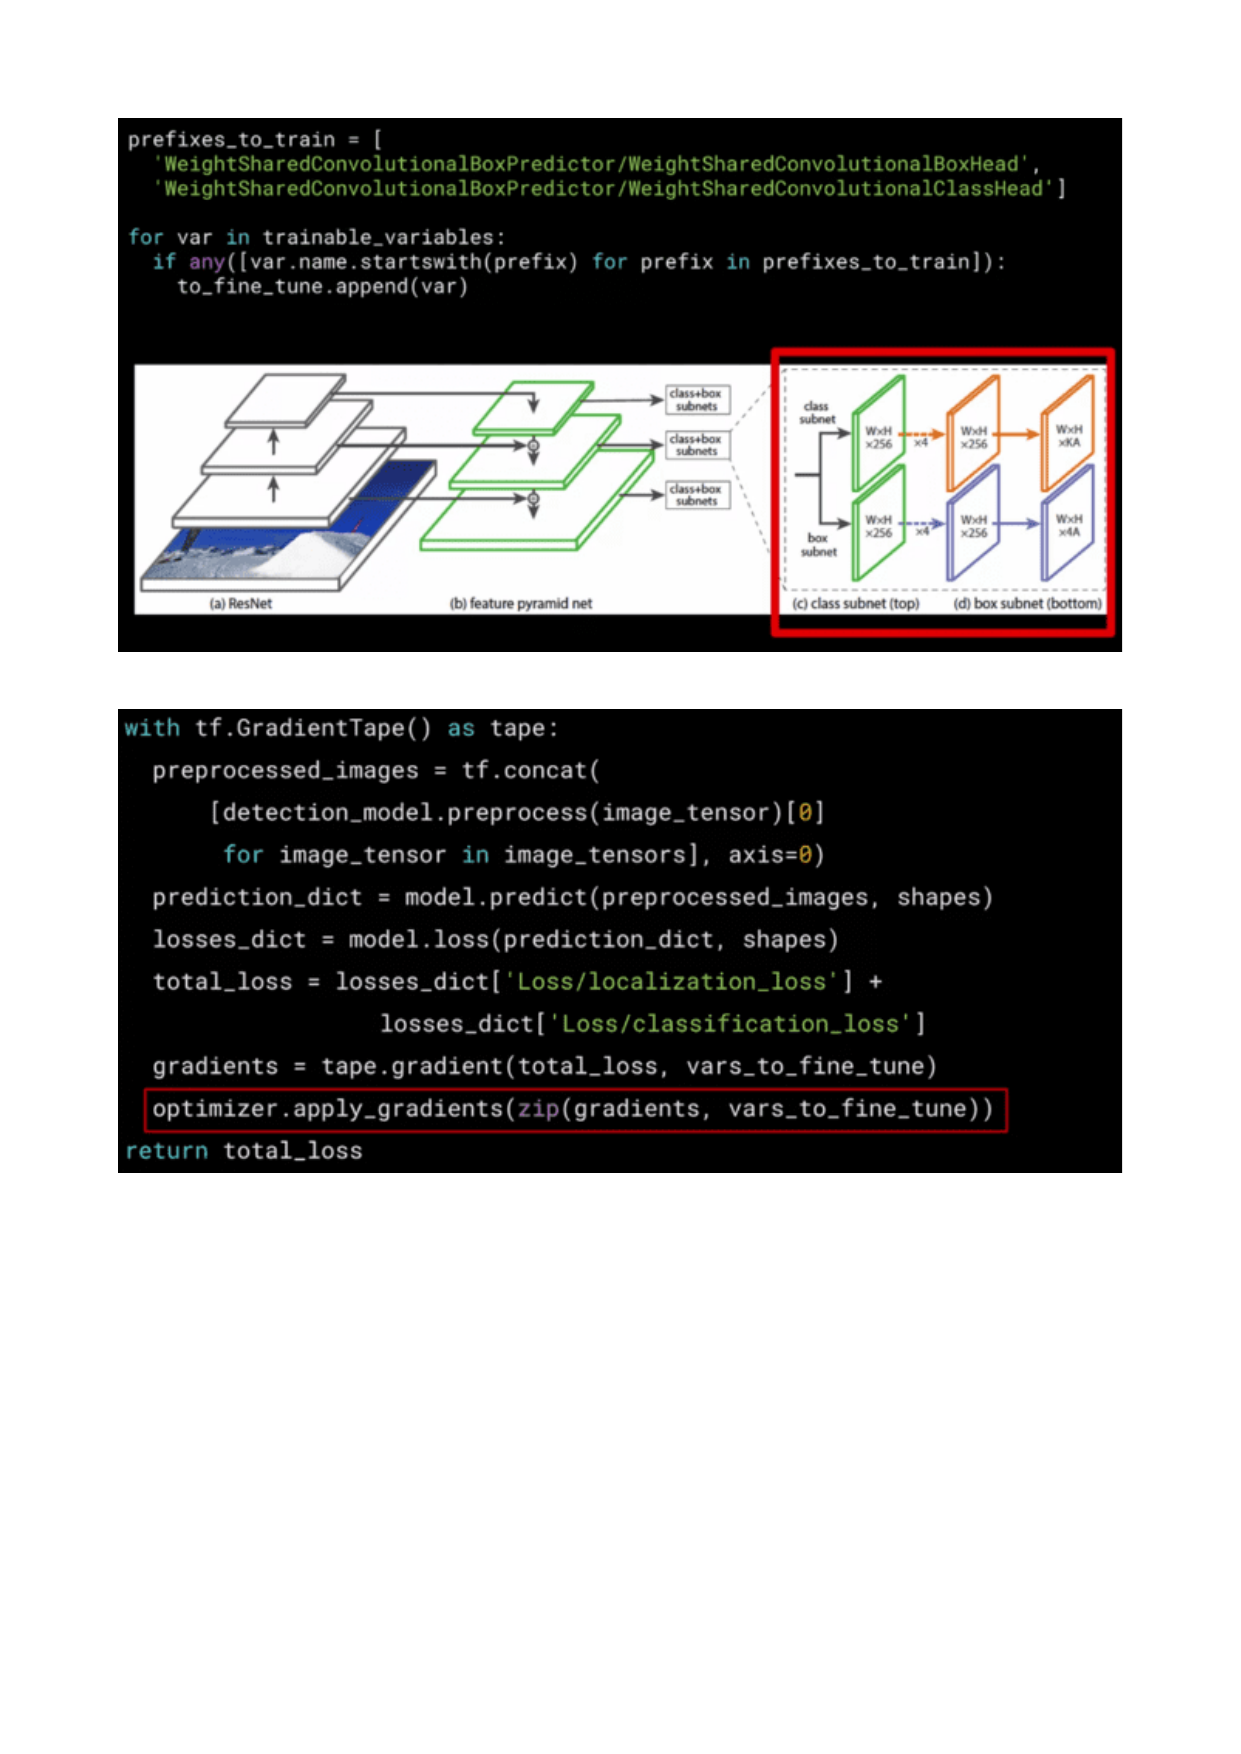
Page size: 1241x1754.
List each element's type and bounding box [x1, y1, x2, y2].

picture [118, 118, 1123, 652]
picture [118, 709, 1123, 1173]
